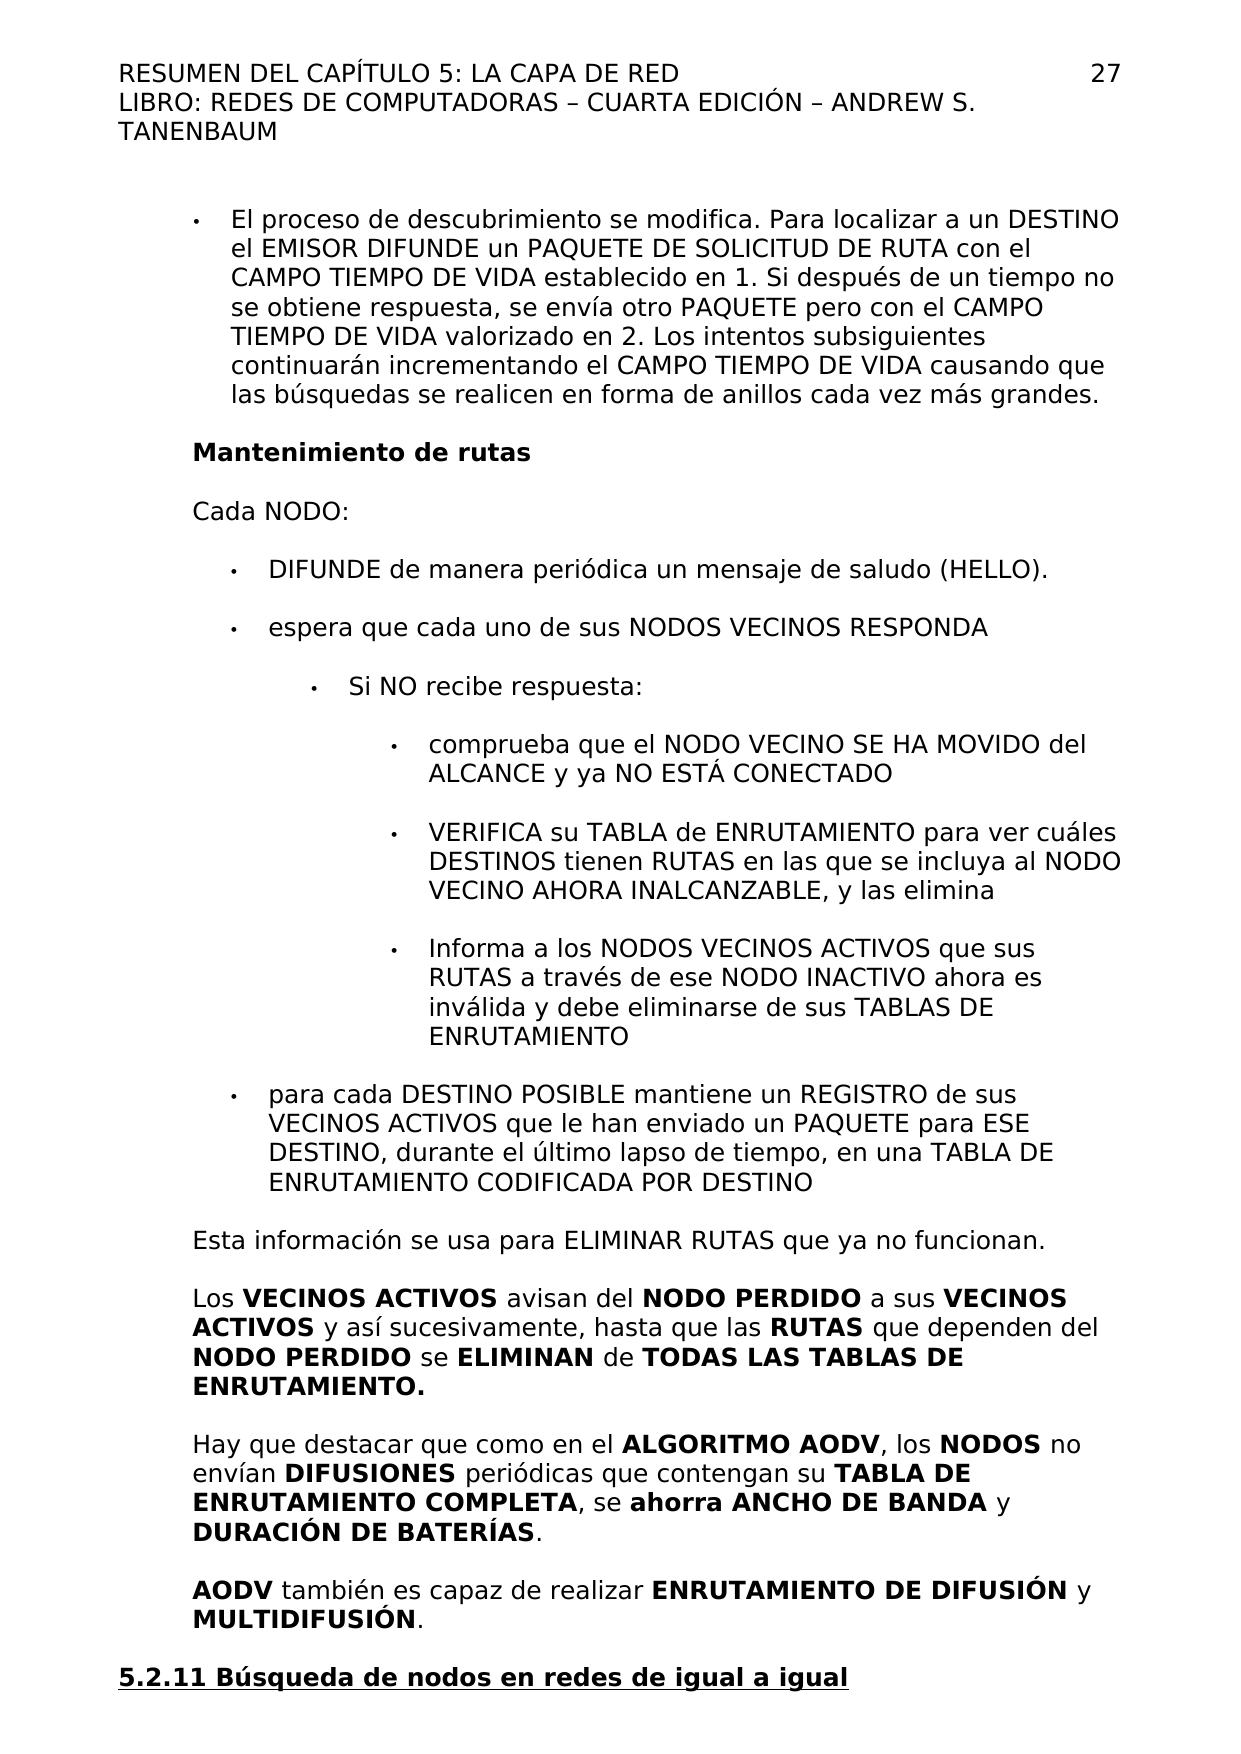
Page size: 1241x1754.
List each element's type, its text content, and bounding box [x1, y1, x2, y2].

list Si NO recibe respuesta: [311, 672, 1122, 701]
text Cada NODO: [118, 497, 1122, 526]
text Mantenimiento de rutas [118, 438, 1122, 468]
text Hay que destacar que como en el ALGORITMO AODV, los NODOS no envían DIFUSIONES periódicas que contengan su TABLA DE ENRUTAMIENTO COMPLETA, se ahorra ANCHO DE BANDA y DURACIÓN DE BATERÍAS. [118, 1430, 1122, 1547]
list VERIFICA su TABLA de ENRUTAMIENTO para ver cuáles DESTINOS tienen RUTAS en las que se incluya al NODO VECINO AHORA INALCANZABLE, y las elimina [391, 818, 1122, 905]
list espera que cada uno de sus NODOS VECINOS RESPONDA [231, 613, 1122, 643]
list comprueba que el NODO VECINO SE HA MOVIDO del ALCANCE y ya NO ESTÁ CONECTADO [391, 730, 1122, 788]
list para cada DESTINO POSIBLE mantiene un REGISTRO de sus VECINOS ACTIVOS que le han enviado un PAQUETE para ESE DESTINO, durante el último lapso de tiempo, en una TABLA DE ENRUTAMIENTO CODIFICADA POR DESTINO [231, 1080, 1122, 1197]
text Los VECINOS ACTIVOS avisan del NODO PERDIDO a sus VECINOS ACTIVOS y así sucesivamente, hasta que las RUTAS que dependen del NODO PERDIDO se ELIMINAN de TODAS LAS TABLAS DE ENRUTAMIENTO. [118, 1284, 1122, 1401]
list Informa a los NODOS VECINOS ACTIVOS que sus RUTAS a través de ese NODO INACTIVO ahora es inválida y debe eliminarse de sus TABLAS DE ENRUTAMIENTO [391, 934, 1122, 1051]
list DIFUNDE de manera periódica un mensaje de saludo (HELLO). [231, 555, 1122, 584]
text Esta información se usa para ELIMINAR RUTAS que ya no funcionan. [118, 1226, 1122, 1255]
text 5.2.11 Búsqueda de nodos en redes de igual a igual [118, 1663, 1122, 1693]
text AODV también es capaz de realizar ENRUTAMIENTO DE DIFUSIÓN y MULTIDIFUSIÓN. [118, 1576, 1122, 1634]
list El proceso de descubrimiento se modifica. Para localizar a un DESTINO el EMISOR DIFUNDE un PAQUETE DE SOLICITUD DE RUTA con el CAMPO TIEMPO DE VIDA establecido en 1. Si después de un tiempo no se obtiene respuesta, se envía otro PAQUETE pero con el CAMPO TIEMPO DE VIDA valorizado en 2. Los intentos subsiguientes continuarán incrementando el CAMPO TIEMPO DE VIDA causando que las búsquedas se realicen en forma de anillos cada vez más grandes. [193, 205, 1122, 409]
